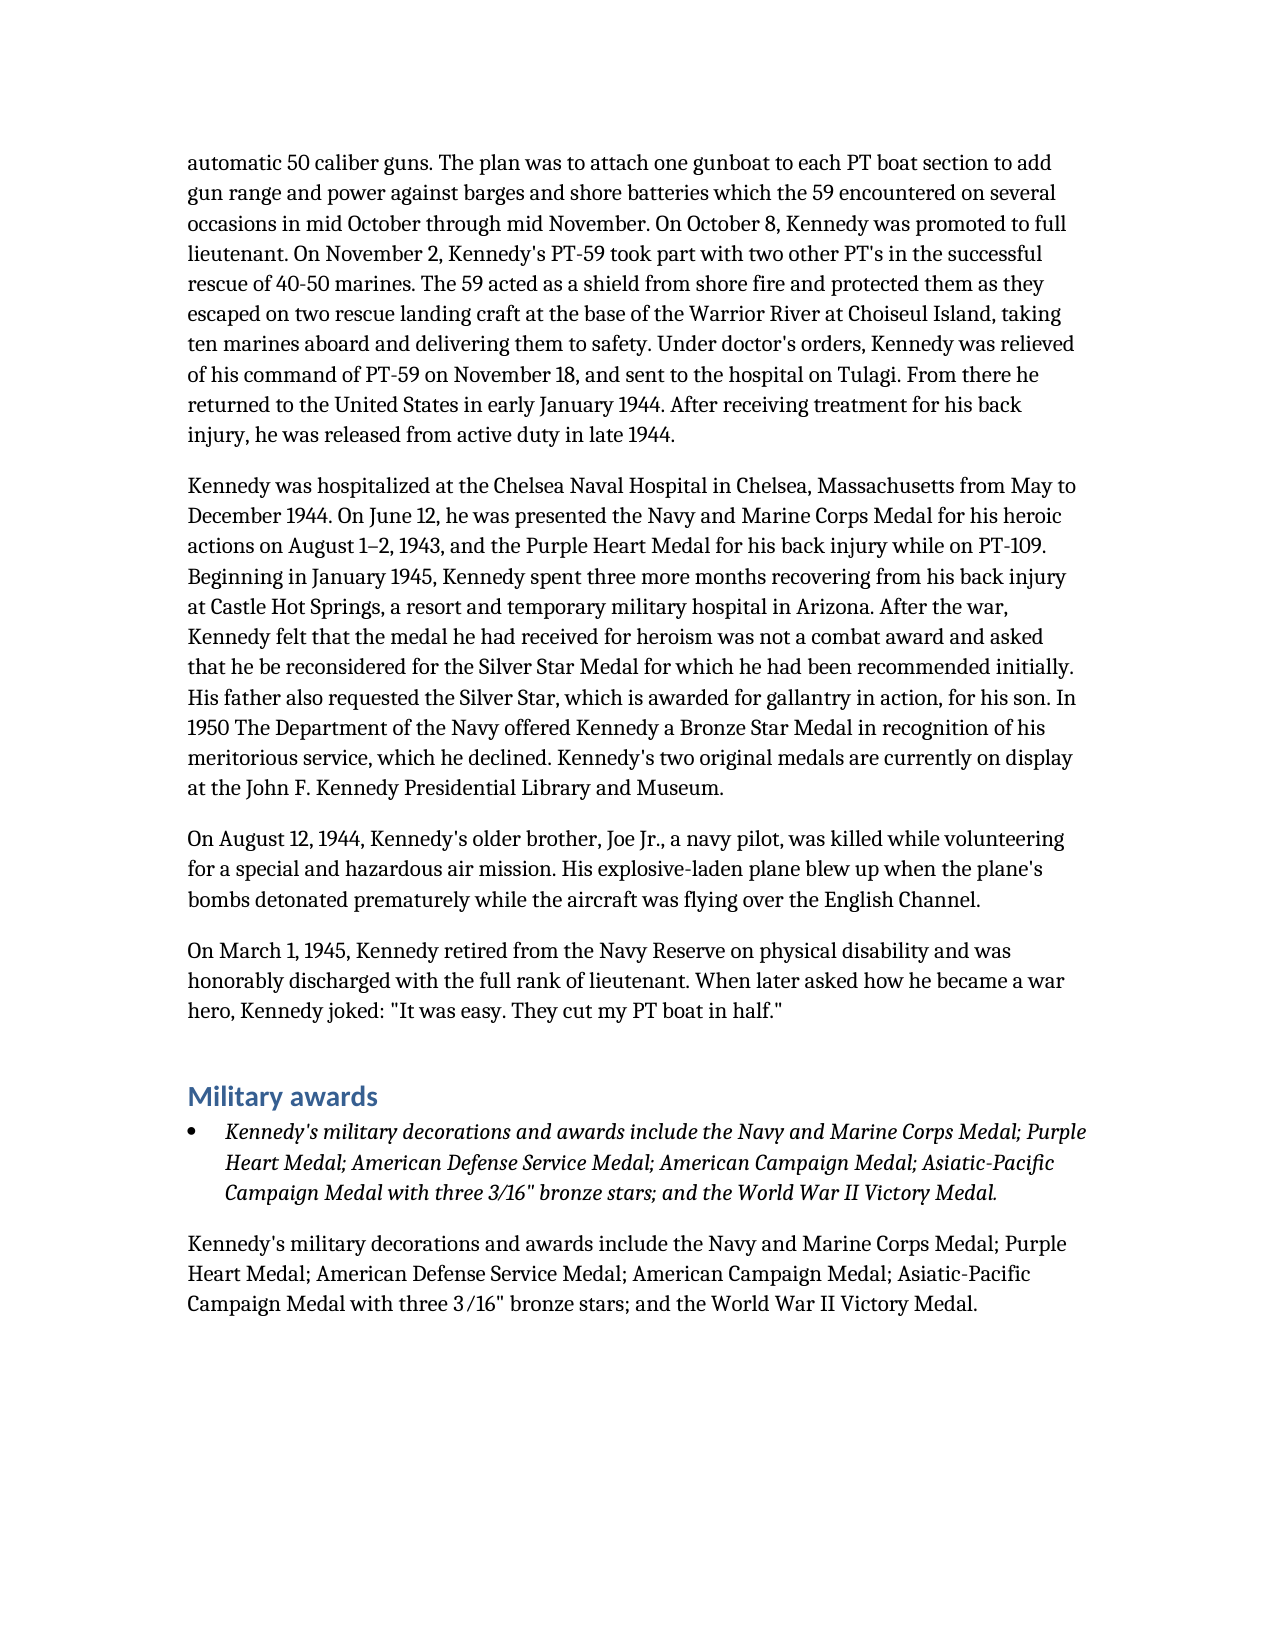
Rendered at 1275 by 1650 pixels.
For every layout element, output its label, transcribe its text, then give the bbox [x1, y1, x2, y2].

list Kennedy's military decorations and awards include the Navy and Marine Corps Medal; Purple Heart Medal; American Defense Service Medal; American Campaign Medal; Asiatic-Pacific Campaign Medal with three ​3⁄16" bronze stars; and the World War II Victory Medal. [187, 1119, 1087, 1206]
text automatic 50 caliber guns. The plan was to attach one gunboat to each PT boat section to add gun range and power against barges and shore batteries which the 59 encountered on several occasions in mid October through mid November. On October 8, Kennedy was promoted to full lieutenant. On November 2, Kennedy's PT-59 took part with two other PT's in the successful rescue of 40-50 marines. The 59 acted as a shield from shore fire and protected them as they escaped on two rescue landing craft at the base of the Warrior River at Choiseul Island, taking ten marines aboard and delivering them to safety. Under doctor's orders, Kennedy was relieved of his command of PT-59 on November 18, and sent to the hospital on Tulagi. From there he returned to the United States in early January 1944. After receiving treatment for his back injury, he was released from active duty in late 1944. [187, 150, 1087, 448]
text On August 12, 1944, Kennedy's older brother, Joe Jr., a navy pilot, was killed while volunteering for a special and hazardous air mission. His explosive-laden plane blew up when the plane's bombs detonated prematurely while the aircraft was flying over the English Channel. [187, 826, 1087, 913]
text Kennedy's military decorations and awards include the Navy and Marine Corps Medal; Purple Heart Medal; American Defense Service Medal; American Campaign Medal; Asiatic-Pacific Campaign Medal with three ​3⁄16" bronze stars; and the World War II Victory Medal. [187, 1231, 1087, 1317]
subtitle Military awards [187, 1078, 1087, 1114]
text On March 1, 1945, Kennedy retired from the Navy Reserve on physical disability and was honorably discharged with the full rank of lieutenant. When later asked how he became a war hero, Kennedy joked: "It was easy. They cut my PT boat in half." [187, 937, 1087, 1024]
text Kennedy was hospitalized at the Chelsea Naval Hospital in Chelsea, Massachusetts from May to December 1944. On June 12, he was presented the Navy and Marine Corps Medal for his heroic actions on August 1–2, 1943, and the Purple Heart Medal for his back injury while on PT-109. Beginning in January 1945, Kennedy spent three more months recovering from his back injury at Castle Hot Springs, a resort and temporary military hospital in Arizona. After the war, Kennedy felt that the medal he had received for heroism was not a combat award and asked that he be reconsidered for the Silver Star Medal for which he had been recommended initially. His father also requested the Silver Star, which is awarded for gallantry in action, for his son. In 1950 The Department of the Navy offered Kennedy a Bronze Star Medal in recognition of his meritorious service, which he declined. Kennedy's two original medals are currently on display at the John F. Kennedy Presidential Library and Museum. [187, 473, 1087, 801]
